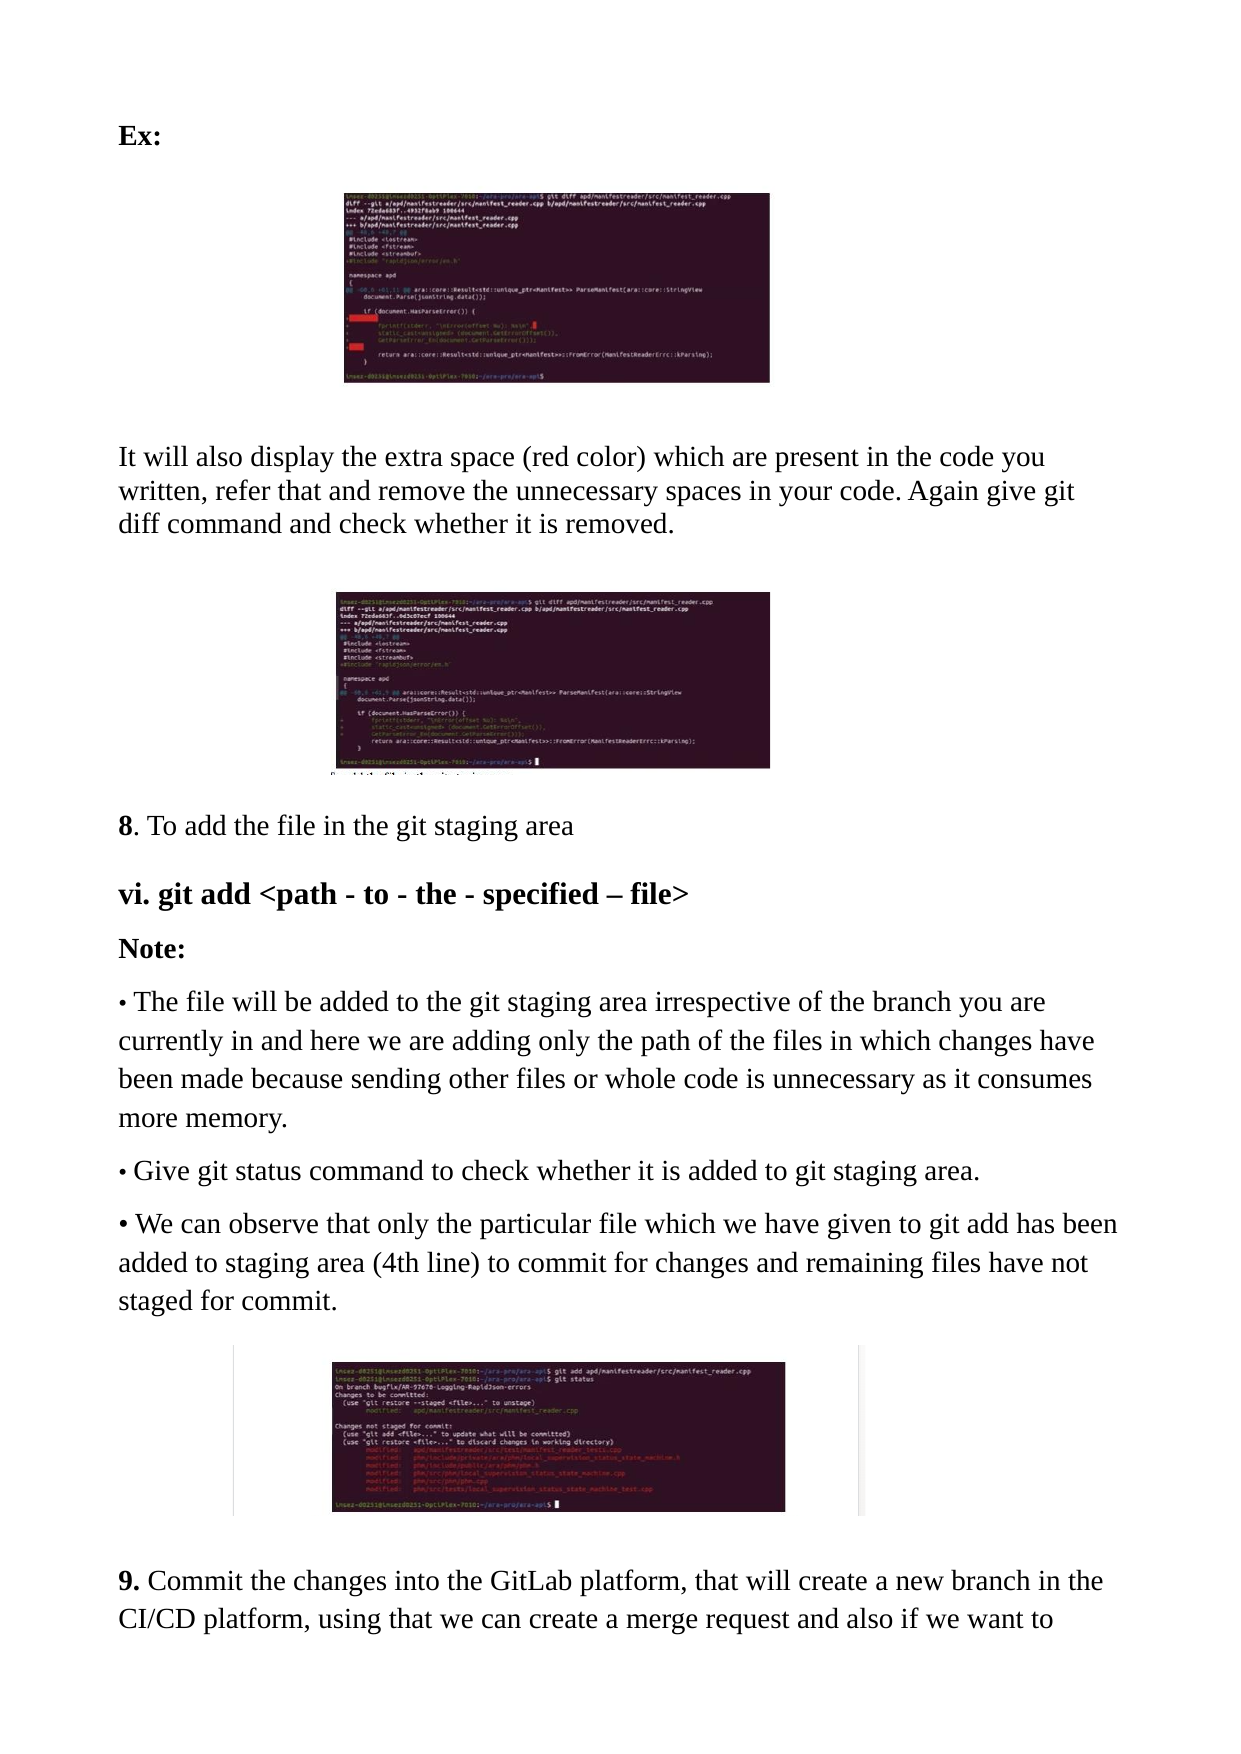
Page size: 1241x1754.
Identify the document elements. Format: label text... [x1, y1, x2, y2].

text 9. Commit the changes into the GitLab platform, that will create a new branch in the CI/CD platform, using that we can create a merge request and also if we want to [118, 1563, 1122, 1635]
picture [338, 179, 780, 394]
text Ex: [118, 118, 1122, 152]
text • We can observe that only the particular file which we have given to git add has been added to staging area (4th line) to commit for changes and remaining files have not staged for commit. [118, 1206, 1122, 1317]
picture [331, 582, 771, 775]
text • The file will be added to the git staging area irrespective of the branch you are currently in and here we are adding only the path of the files in which changes have been made because sending other files or whole code is unnecessary as it consumes more memory. [118, 984, 1122, 1134]
text Note: [118, 931, 1122, 965]
text vi. git add <path - to - the - specified – file> [118, 876, 1122, 912]
text It will also display the extra space (red color) which are present in the code you written, refer that and remove the unnecessary spaces in your code. Again give git [118, 439, 1122, 507]
picture [232, 1345, 866, 1516]
text diff command and check whether it is removed. [118, 507, 1122, 540]
text 8. To add the file in the git staging area [118, 808, 1122, 842]
text • Give git status command to check whether it is added to git staging area. [118, 1153, 1122, 1187]
